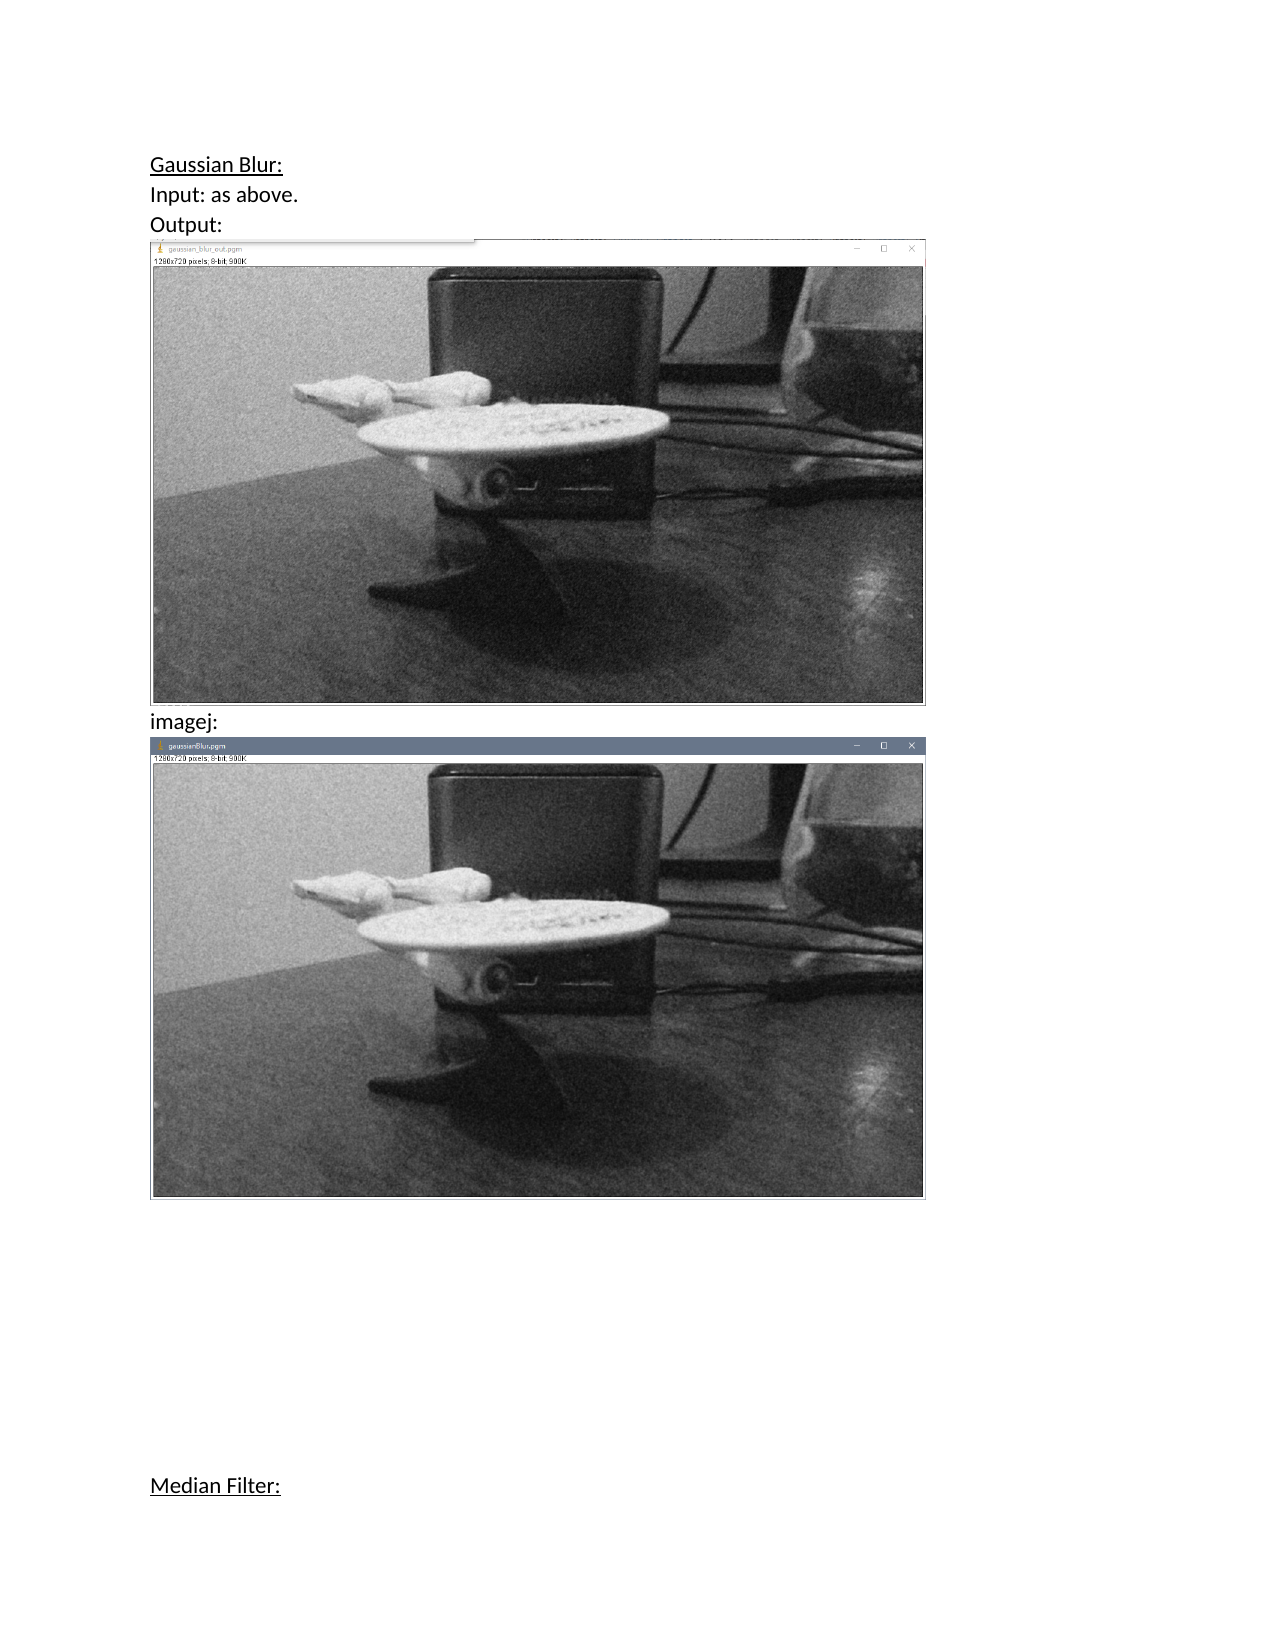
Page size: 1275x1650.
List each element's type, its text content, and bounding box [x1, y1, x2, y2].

text Gaussian Blur: Input: as above. Output: imagej: Median Filter: [150, 150, 1125, 1499]
